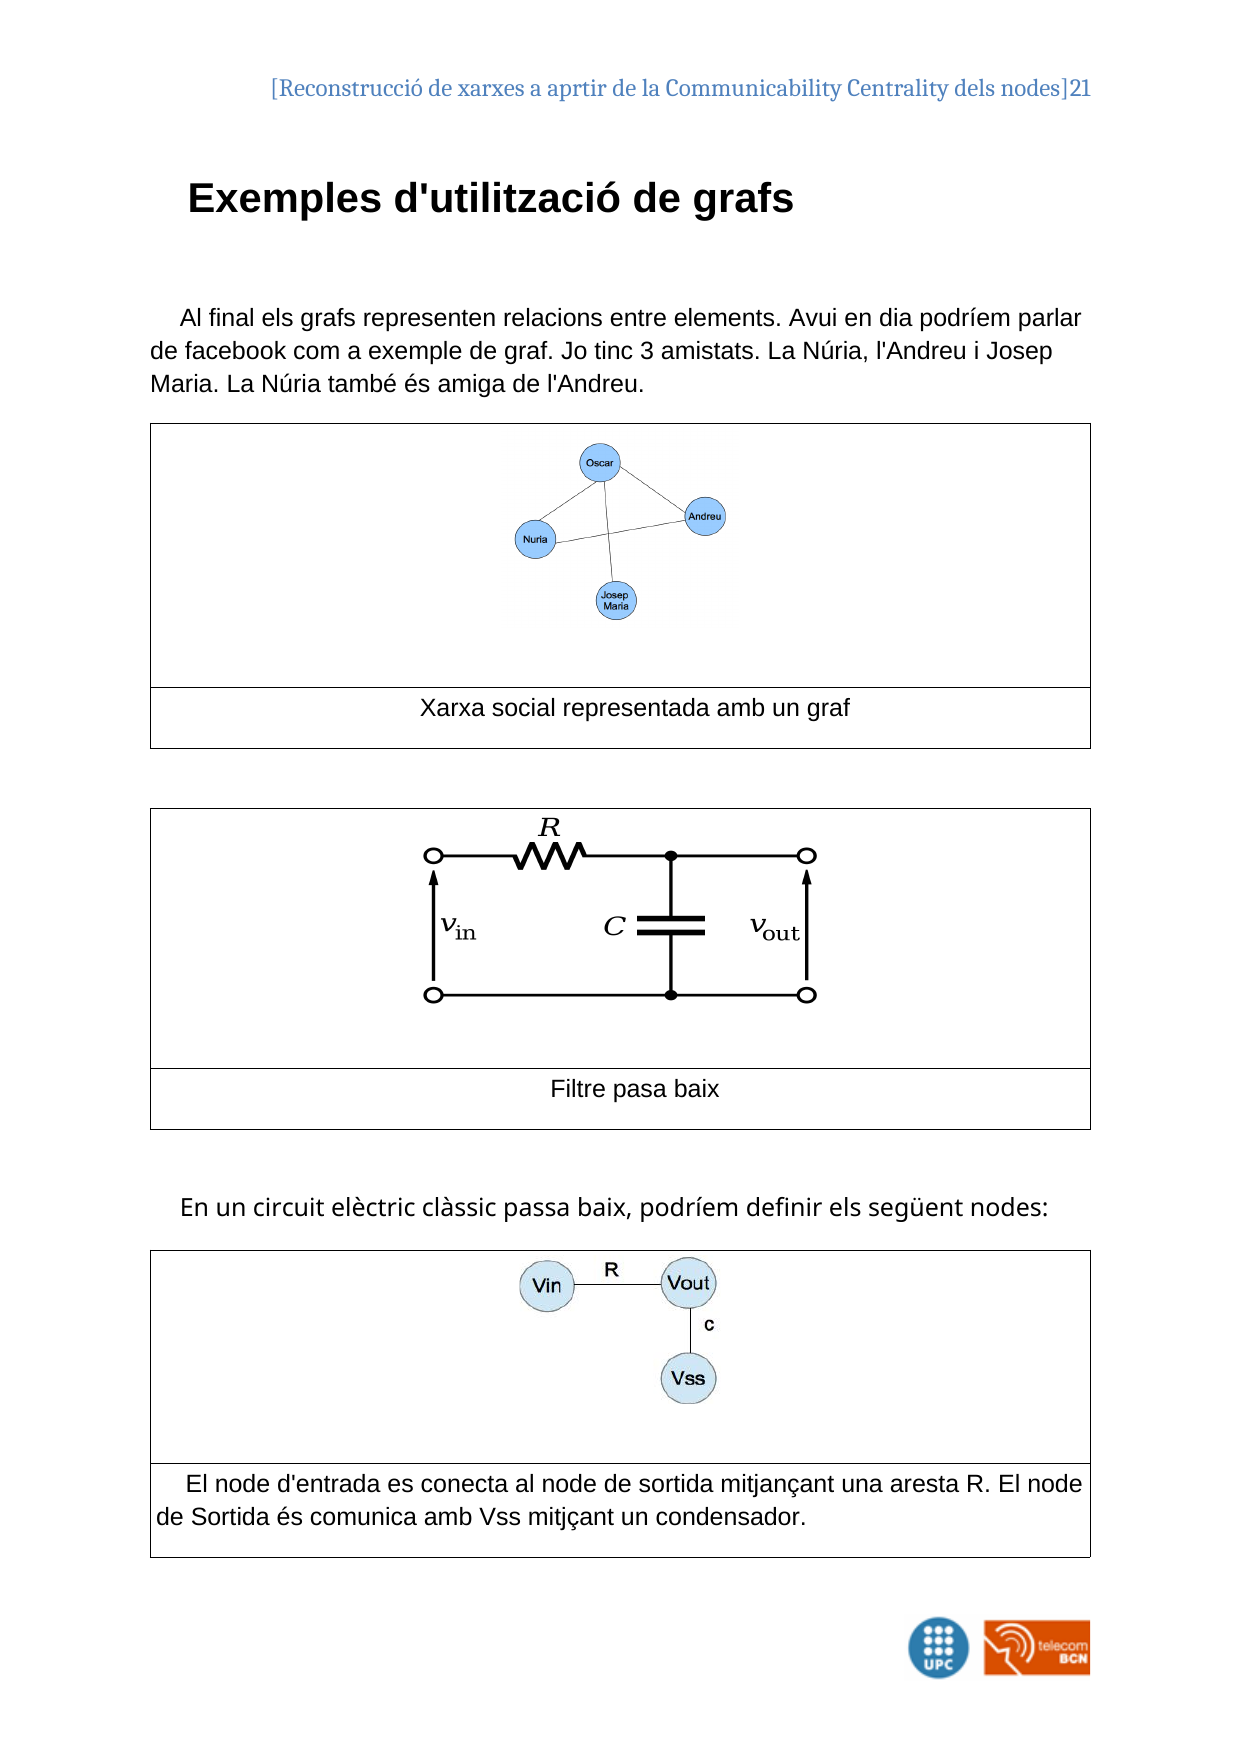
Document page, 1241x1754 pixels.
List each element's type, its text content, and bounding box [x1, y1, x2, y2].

table_header [151, 628, 1090, 687]
subtitle Exemples d'utilització de grafs [187, 173, 1090, 221]
picture [519, 1255, 721, 1404]
picture [904, 1614, 1091, 1681]
table_cell El node d'entrada es conecta al node de sortida mitjançant una aresta R. El node de Sortida és comunica amb Vss mitjçant un condensador. [151, 1464, 1090, 1557]
table_cell Filtre pasa baix [151, 1069, 1090, 1129]
table_header [151, 809, 1090, 1068]
text Al final els grafs representen relacions entre elements. Avui en dia podríem parlar de facebook com a exemple de graf. Jo tinc 3 amistats. La Núria, l'Andreu i Josep Maria. La Núria també és amiga de l'Andreu. [150, 303, 1090, 397]
table_header [740, 429, 1090, 627]
picture [500, 428, 740, 628]
table_header [151, 1251, 1090, 1463]
table_cell Xarxa social representada amb un graf [151, 688, 1090, 748]
table_header [151, 424, 1090, 428]
table_header [151, 429, 500, 627]
picture [408, 814, 832, 1009]
text En un circuit elèctric clàssic passa baix, podríem definir els següent nodes: [150, 1189, 1090, 1223]
